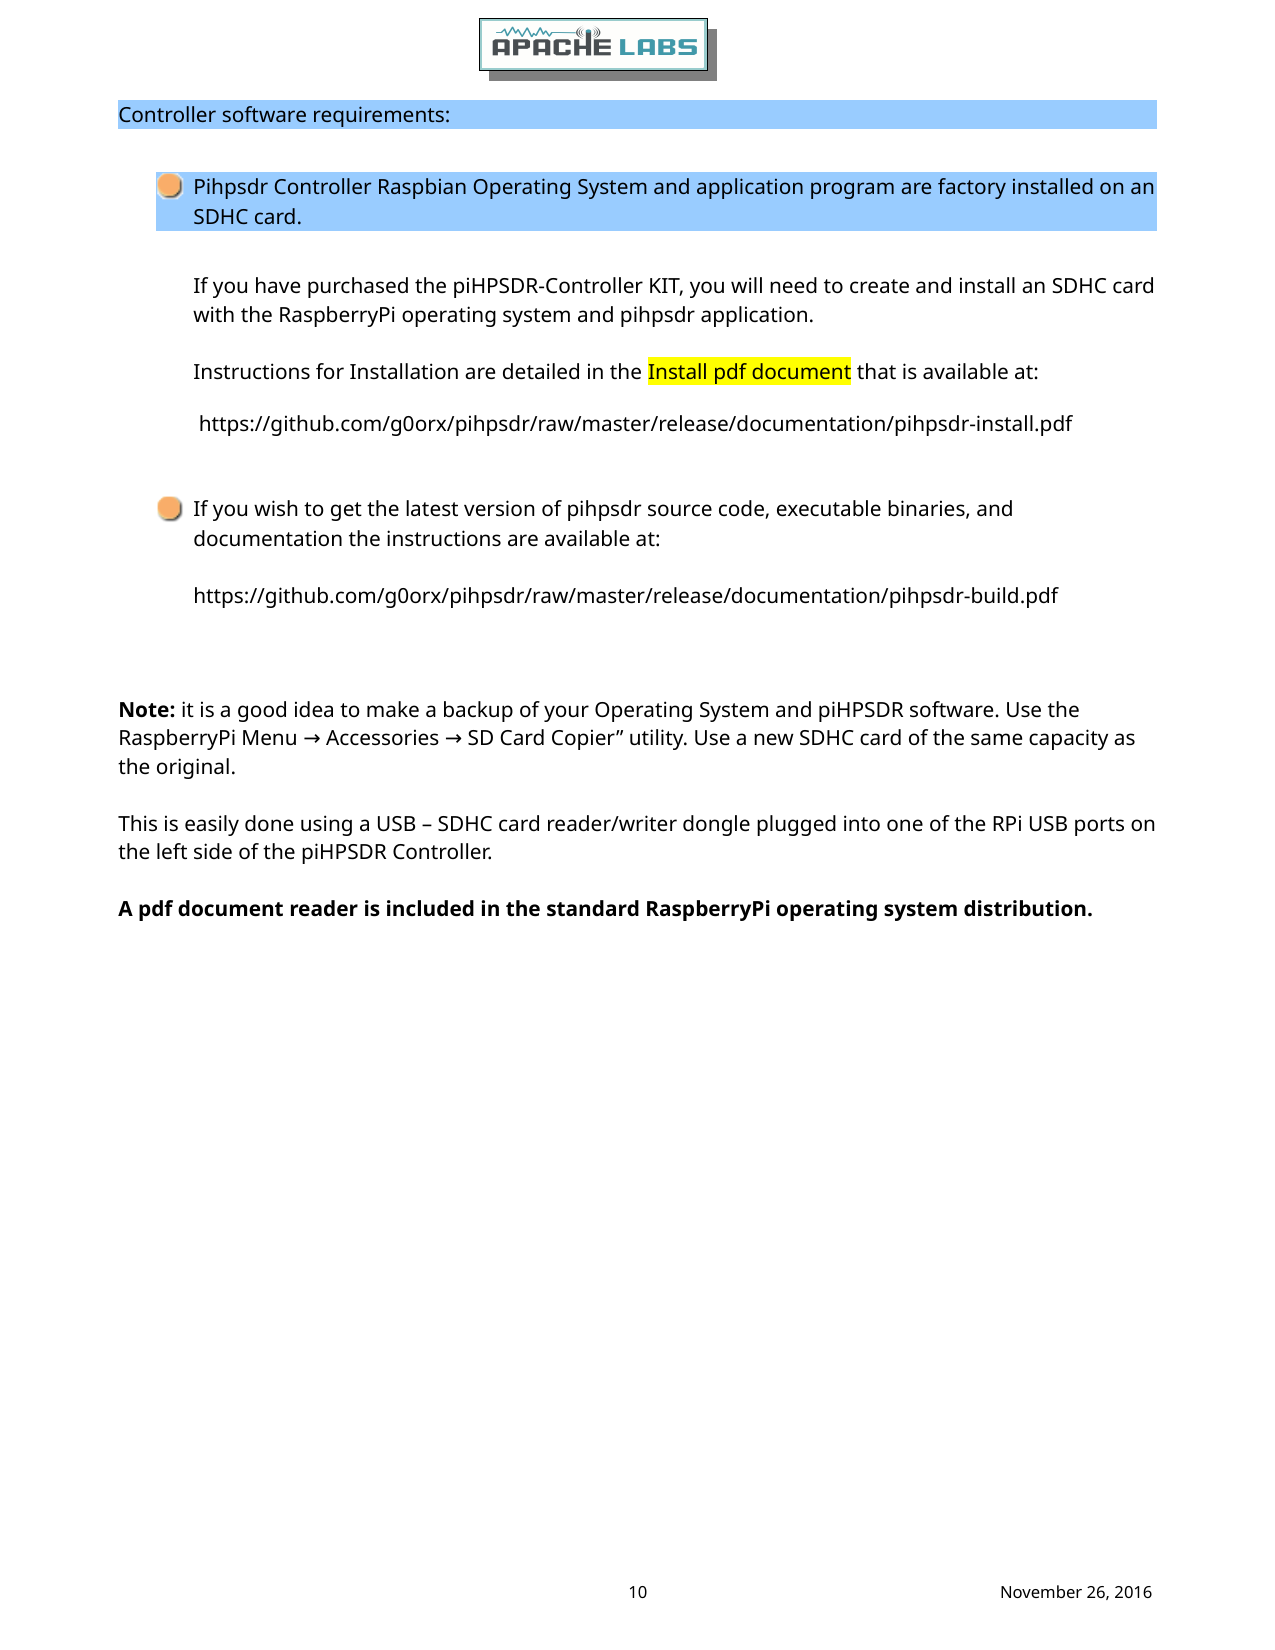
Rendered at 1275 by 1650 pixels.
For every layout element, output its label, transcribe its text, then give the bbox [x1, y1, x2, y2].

text Note: it is a good idea to make a backup of your Operating System and piHPSDR software. Use the RaspberryPi Menu → Accessories → SD Card Copier” utility. Use a new SDHC card of the same capacity as the original. [118, 695, 1157, 780]
list https://github.com/g0orx/pihpsdr/raw/master/release/documentation/pihpsdr-build.pdf [156, 581, 1157, 610]
list https://github.com/g0orx/pihpsdr/raw/master/release/documentation/pihpsdr-install.pdf [156, 409, 1157, 437]
list Instructions for Installation are detailed in the Install pdf document that is available at: [156, 357, 1157, 385]
subtitle Pihpsdr Controller Raspbian Operating System and application program are factory installed on an SDHC card. [156, 172, 1157, 231]
list If you wish to get the latest version of pihpsdr source code, executable binaries, and documentation the instructions are available at: [156, 494, 1157, 553]
subtitle Controller software requirements: [118, 100, 1157, 129]
picture [156, 495, 185, 524]
text This is easily done using a USB – SDHC card reader/writer dongle plugged into one of the RPi USB ports on the left side of the piHPSDR Controller. [118, 809, 1157, 866]
text A pdf document reader is included in the standard RaspberryPi operating system distribution. [118, 894, 1157, 922]
picture [156, 172, 185, 201]
list If you have purchased the piHPSDR-Controller KIT, you will need to create and install an SDHC card with the RaspberryPi operating system and pihpsdr application. [156, 271, 1157, 328]
picture [482, 21, 704, 68]
